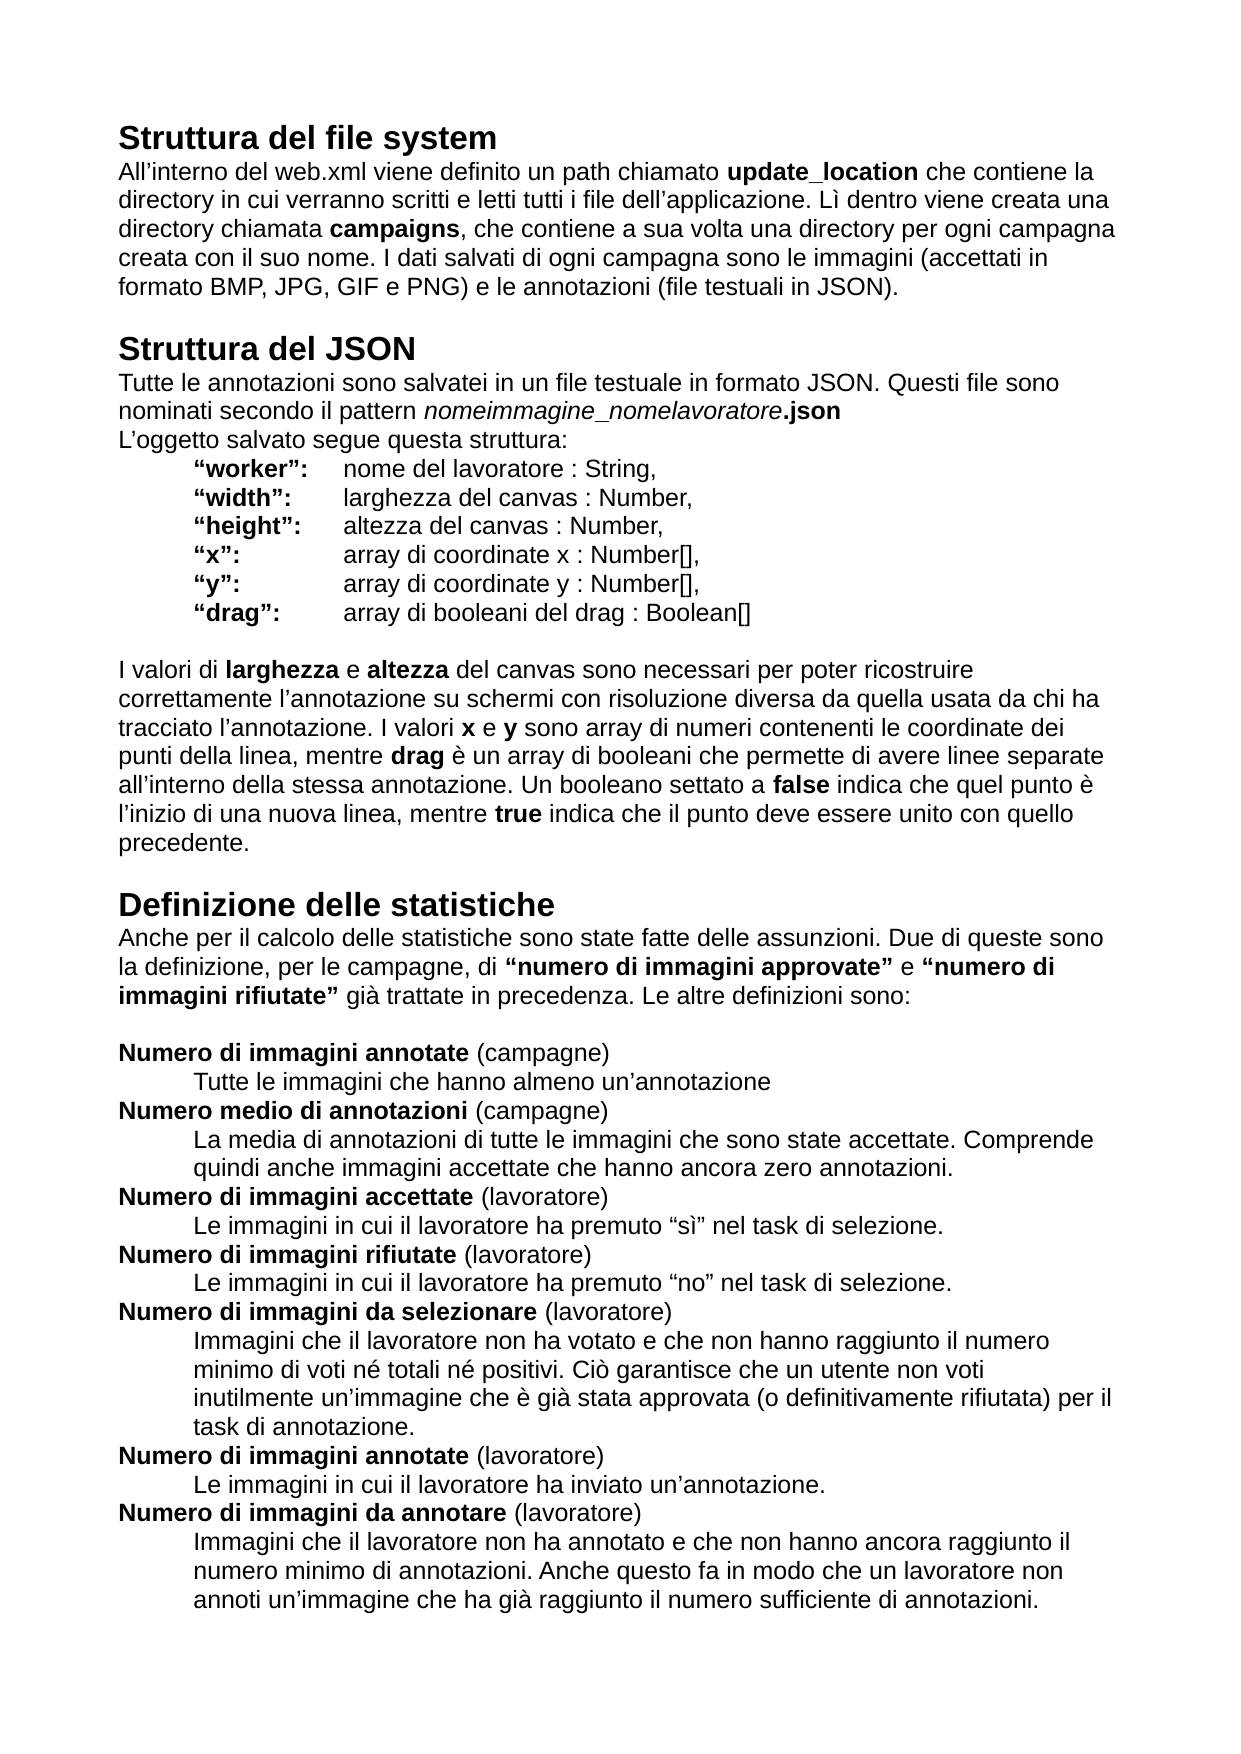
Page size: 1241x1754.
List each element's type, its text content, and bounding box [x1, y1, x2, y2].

text Definizione delle statistiche [118, 885, 1122, 923]
text “x”: array di coordinate x : Number[], [118, 540, 1122, 569]
text Le immagini in cui il lavoratore ha premuto “no” nel task di selezione. [118, 1268, 1122, 1297]
text Struttura del file system [118, 118, 1122, 157]
text Numero medio di annotazioni (campagne) [118, 1096, 1122, 1125]
text Numero di immagini accettate (lavoratore) [118, 1182, 1122, 1211]
text I valori di larghezza e altezza del canvas sono necessari per poter ricostruire correttamente l’annotazione su schermi con risoluzione diversa da quella usata da chi ha tracciato l’annotazione. I valori x e y sono array di numeri contenenti le coordinate dei punti della linea, mentre drag è un array di booleani che permette di avere linee separate all’interno della stessa annotazione. Un booleano settato a false indica che quel punto è l’inizio di una nuova linea, mentre true indica che il punto deve essere unito con quello precedente. [118, 655, 1122, 856]
text Numero di immagini annotate (lavoratore) [118, 1441, 1122, 1470]
text Numero di immagini rifiutate (lavoratore) [118, 1240, 1122, 1268]
text Immagini che il lavoratore non ha votato e che non hanno raggiunto il numero minimo di voti né totali né positivi. Ciò garantisce che un utente non voti inutilmente un’immagine che è già stata approvata (o definitivamente rifiutata) per il task di annotazione. [118, 1326, 1122, 1441]
text Anche per il calcolo delle statistiche sono state fatte delle assunzioni. Due di queste sono la definizione, per le campagne, di “numero di immagini approvate” e “numero di immagini rifiutate” già trattate in precedenza. Le altre definizioni sono: [118, 923, 1122, 1010]
text “y”: array di coordinate y : Number[], [118, 569, 1122, 597]
text Struttura del JSON [118, 329, 1122, 367]
text All’interno del web.xml viene definito un path chiamato update_location che contiene la directory in cui verranno scritti e letti tutti i file dell’applicazione. Lì dentro viene creata una directory chiamata campaigns, che contiene a sua volta una directory per ogni campagna creata con il suo nome. I dati salvati di ogni campagna sono le immagini (accettati in formato BMP, JPG, GIF e PNG) e le annotazioni (file testuali in JSON). [118, 157, 1122, 300]
text Immagini che il lavoratore non ha annotato e che non hanno ancora raggiunto il numero minimo di annotazioni. Anche questo fa in modo che un lavoratore non annoti un’immagine che ha già raggiunto il numero sufficiente di annotazioni. [118, 1527, 1122, 1613]
text “height”: altezza del canvas : Number, [118, 511, 1122, 540]
text “worker”: nome del lavoratore : String, [118, 454, 1122, 482]
text Tutte le annotazioni sono salvatei in un file testuale in formato JSON. Questi file sono nominati secondo il pattern nomeimmagine_nomelavoratore.json [118, 367, 1122, 425]
text Tutte le immagini che hanno almeno un’annotazione [118, 1067, 1122, 1096]
text Numero di immagini annotate (campagne) [118, 1038, 1122, 1067]
text “drag”: array di booleani del drag : Boolean[] [118, 597, 1122, 626]
text Le immagini in cui il lavoratore ha inviato un’annotazione. [118, 1470, 1122, 1498]
text Numero di immagini da selezionare (lavoratore) [118, 1297, 1122, 1326]
text L’oggetto salvato segue questa struttura: [118, 425, 1122, 454]
text “width”: larghezza del canvas : Number, [118, 482, 1122, 511]
text La media di annotazioni di tutte le immagini che sono state accettate. Comprende quindi anche immagini accettate che hanno ancora zero annotazioni. [118, 1125, 1122, 1182]
text Numero di immagini da annotare (lavoratore) [118, 1498, 1122, 1527]
text Le immagini in cui il lavoratore ha premuto “sì” nel task di selezione. [118, 1211, 1122, 1240]
